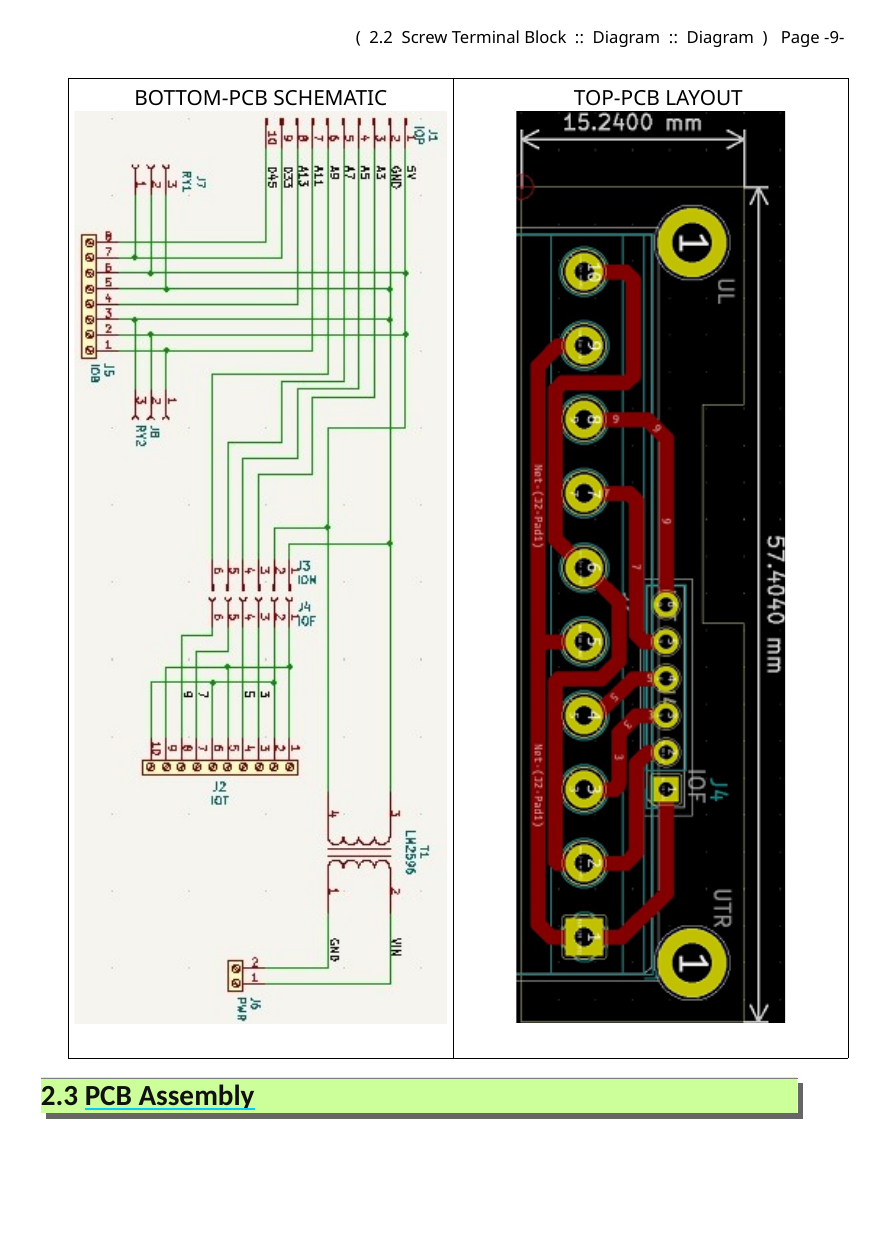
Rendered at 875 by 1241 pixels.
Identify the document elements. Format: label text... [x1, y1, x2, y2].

subtitle PCB Assembly [41, 1079, 797, 1113]
table_cell TOP-PCB LAYOUT [454, 79, 848, 1058]
table_cell BOTTOM-PCB SCHEMATIC [69, 79, 453, 1058]
